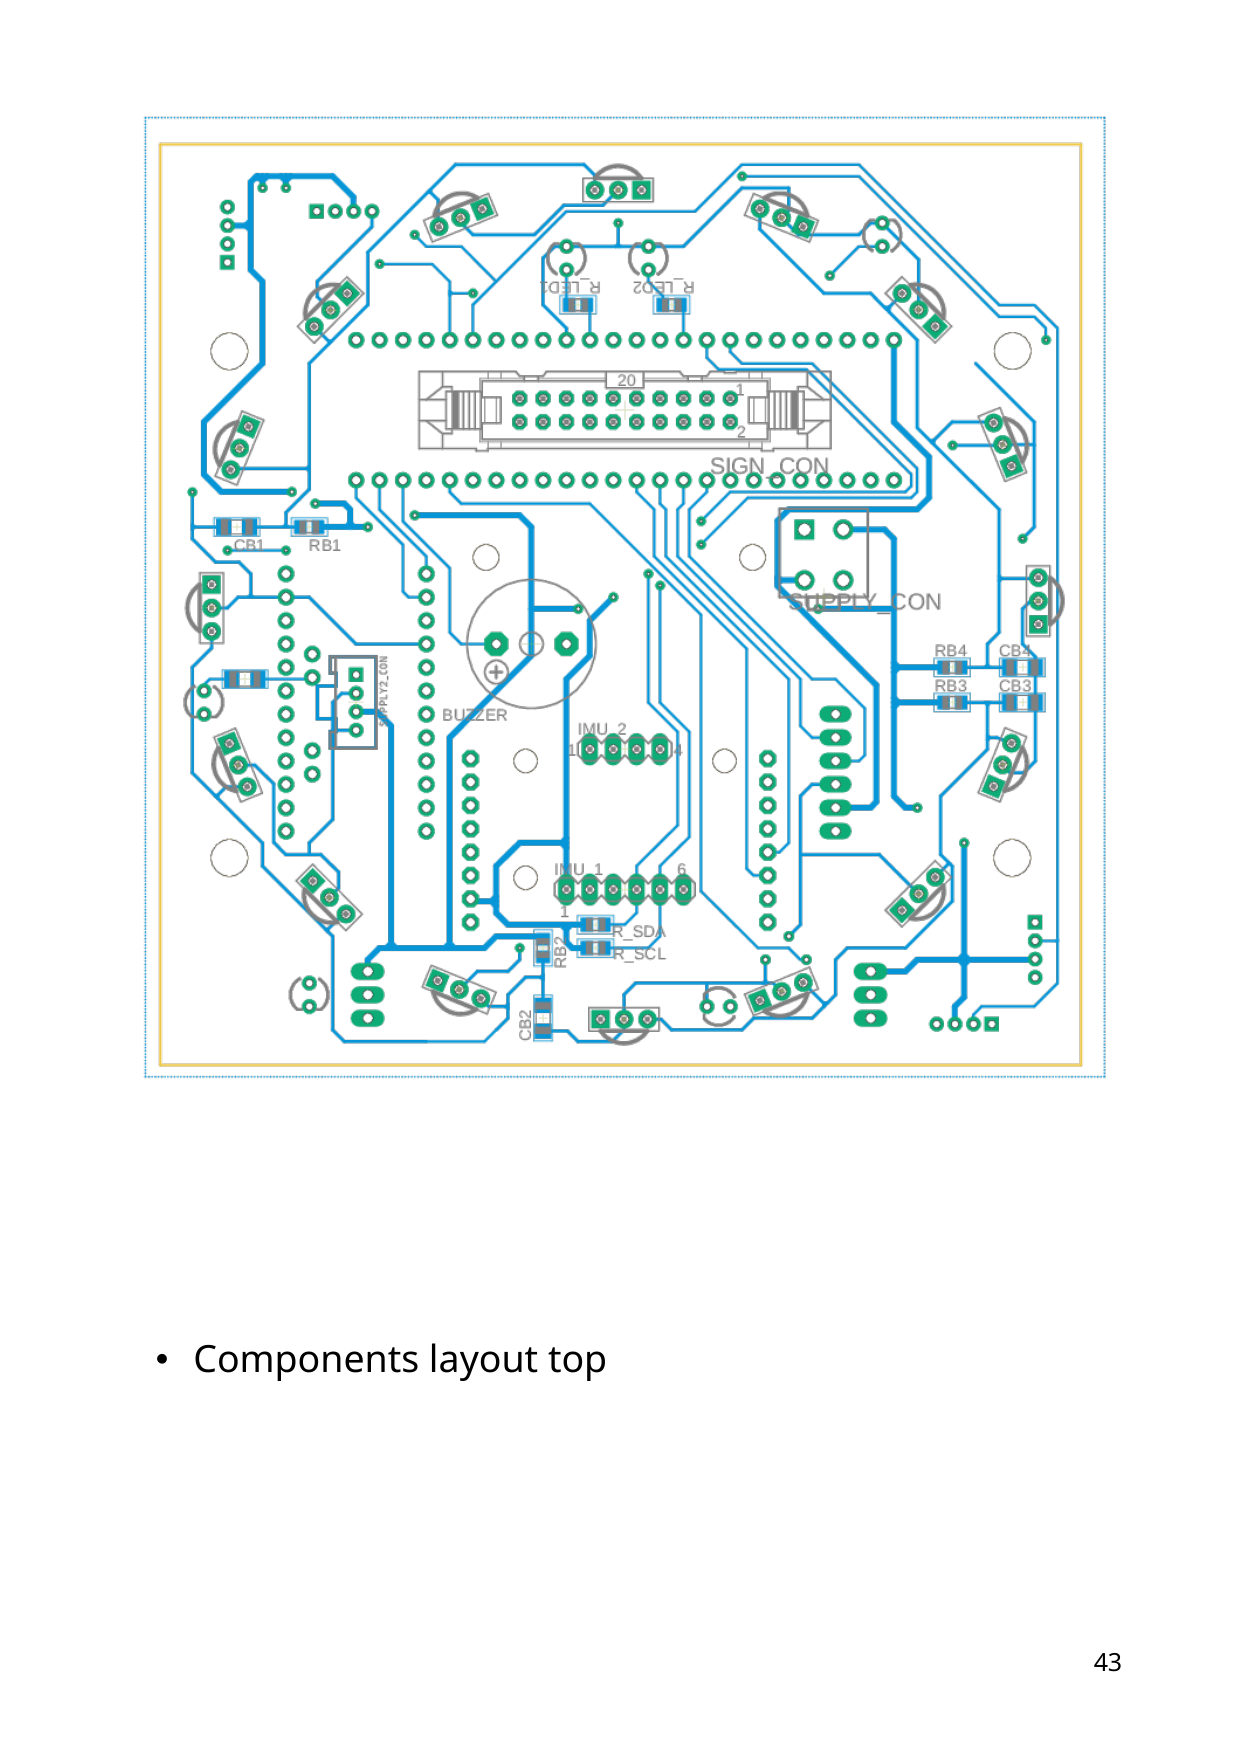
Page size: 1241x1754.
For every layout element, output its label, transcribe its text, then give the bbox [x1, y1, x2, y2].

list Components layout top [156, 1333, 1122, 1384]
picture [118, 90, 1123, 1095]
